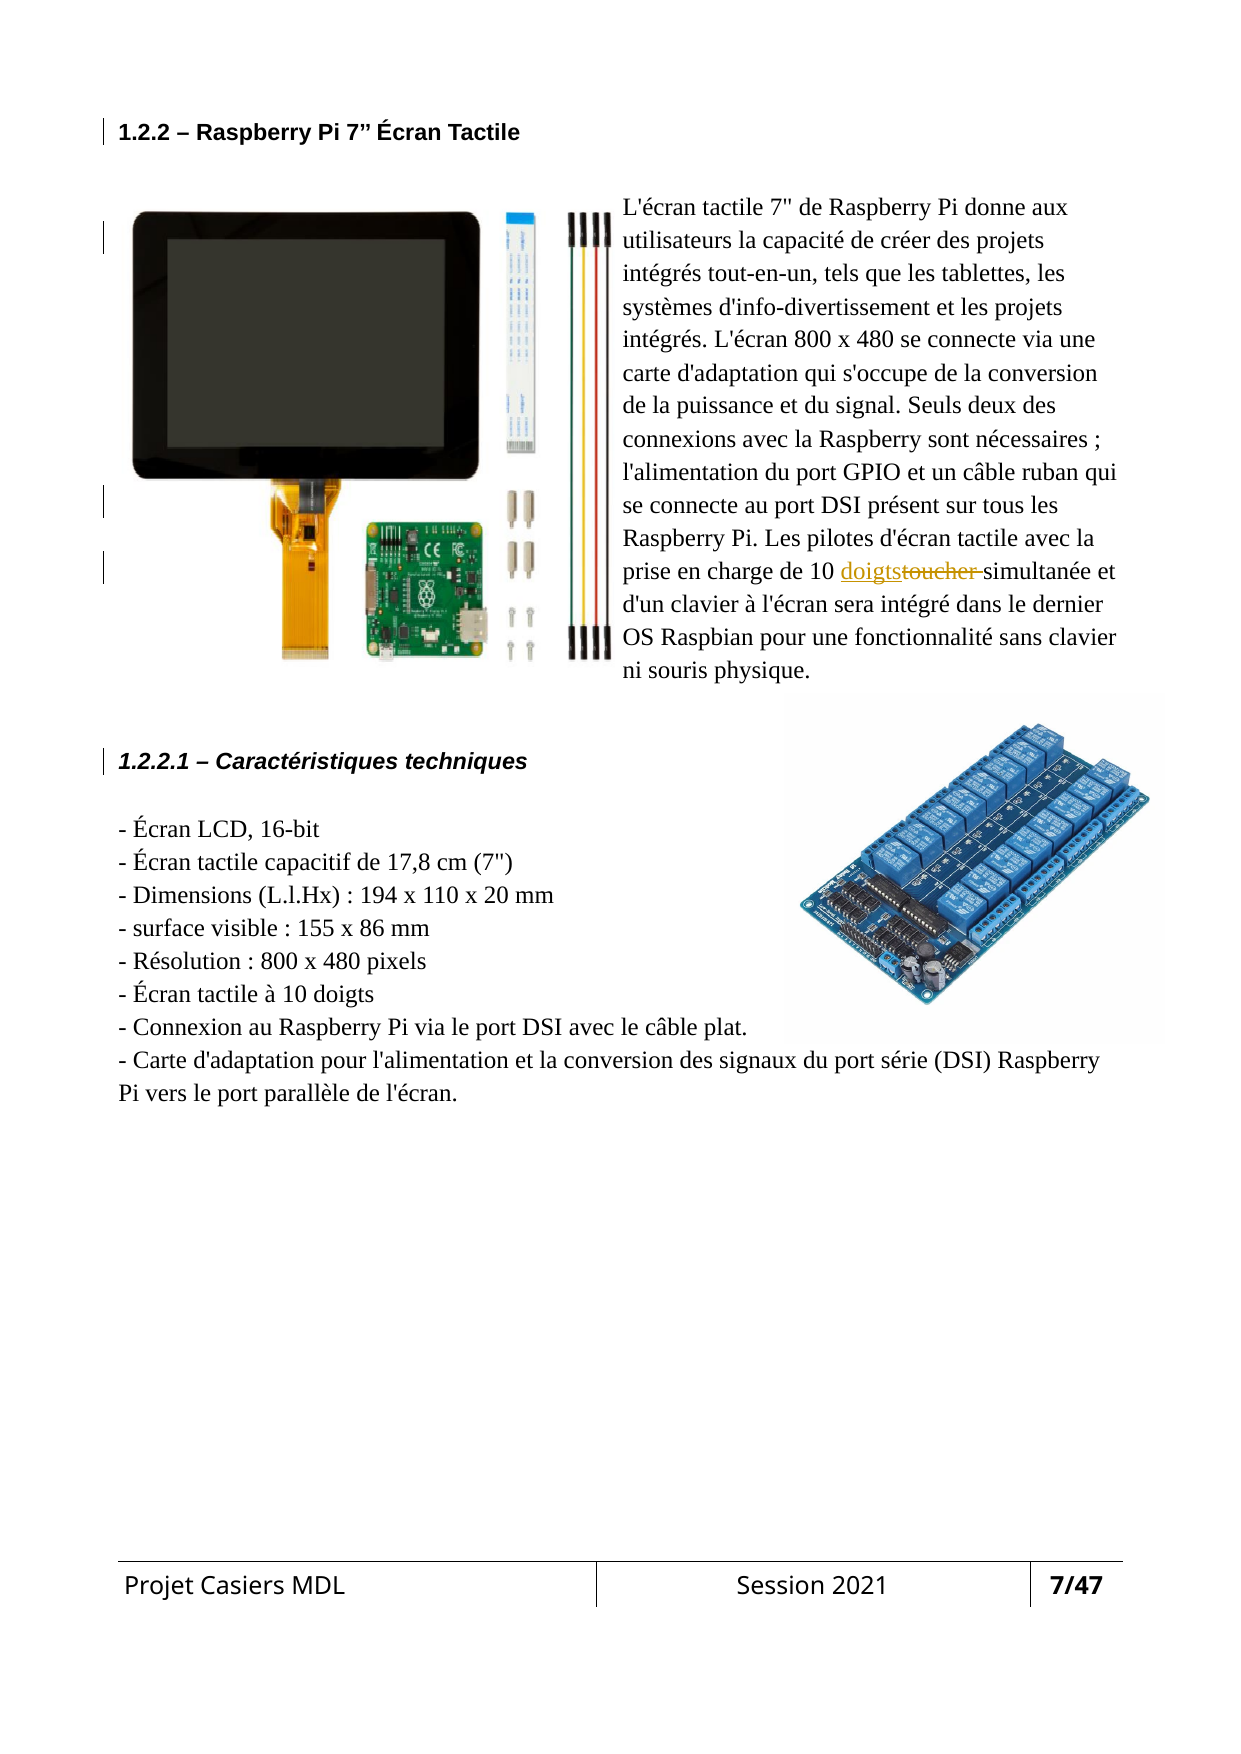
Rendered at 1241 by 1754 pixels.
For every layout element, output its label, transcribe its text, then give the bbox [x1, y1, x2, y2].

text L'écran tactile 7" de Raspberry Pi donne aux utilisateurs la capacité de créer des projets intégrés tout-en-un, tels que les tablettes, les systèmes d'info-divertissement et les projets intégrés. L'écran 800 x 480 se connecte via une carte d'adaptation qui s'occupe de la conversion de la puissance et du signal. Seuls deux des connexions avec la Raspberry sont nécessaires ; l'alimentation du port GPIO et un câble ruban qui se connecte au port DSI présent sur tous les Raspberry Pi. Les pilotes d'écran tactile avec la prise en charge de 10 doigtssimultanée et d'un clavier à l'écran sera intégré dans le dernier OS Raspbian pour une fonctionnalité sans clavier ni souris physique. [118, 192, 1122, 683]
text - Écran tactile capacitif de 17,8 cm (7") - Dimensions (L.l.Hx) : 194 x 110 x 20 mm - surface visible : 155 x 86 mm - Résolution : 800 x 480 pixels - Écran tactile à 10 doigts - Connexion au Raspberry Pi via le port DSI avec le câble plat. - Carte d'adaptation pour l'alimentation et la conversion des signaux du port série (DSI) Raspberry Pi vers le port parallèle de l'écran. [118, 847, 1122, 1107]
subtitle 1.2.2.1 – Caractéristiques techniques [118, 748, 784, 775]
subtitle 1.2.2 – Raspberry Pi 7’’ Écran Tactile [118, 118, 1122, 145]
text - Écran LCD, 16-bit [118, 814, 784, 843]
picture [784, 693, 1165, 1044]
picture [111, 190, 623, 682]
